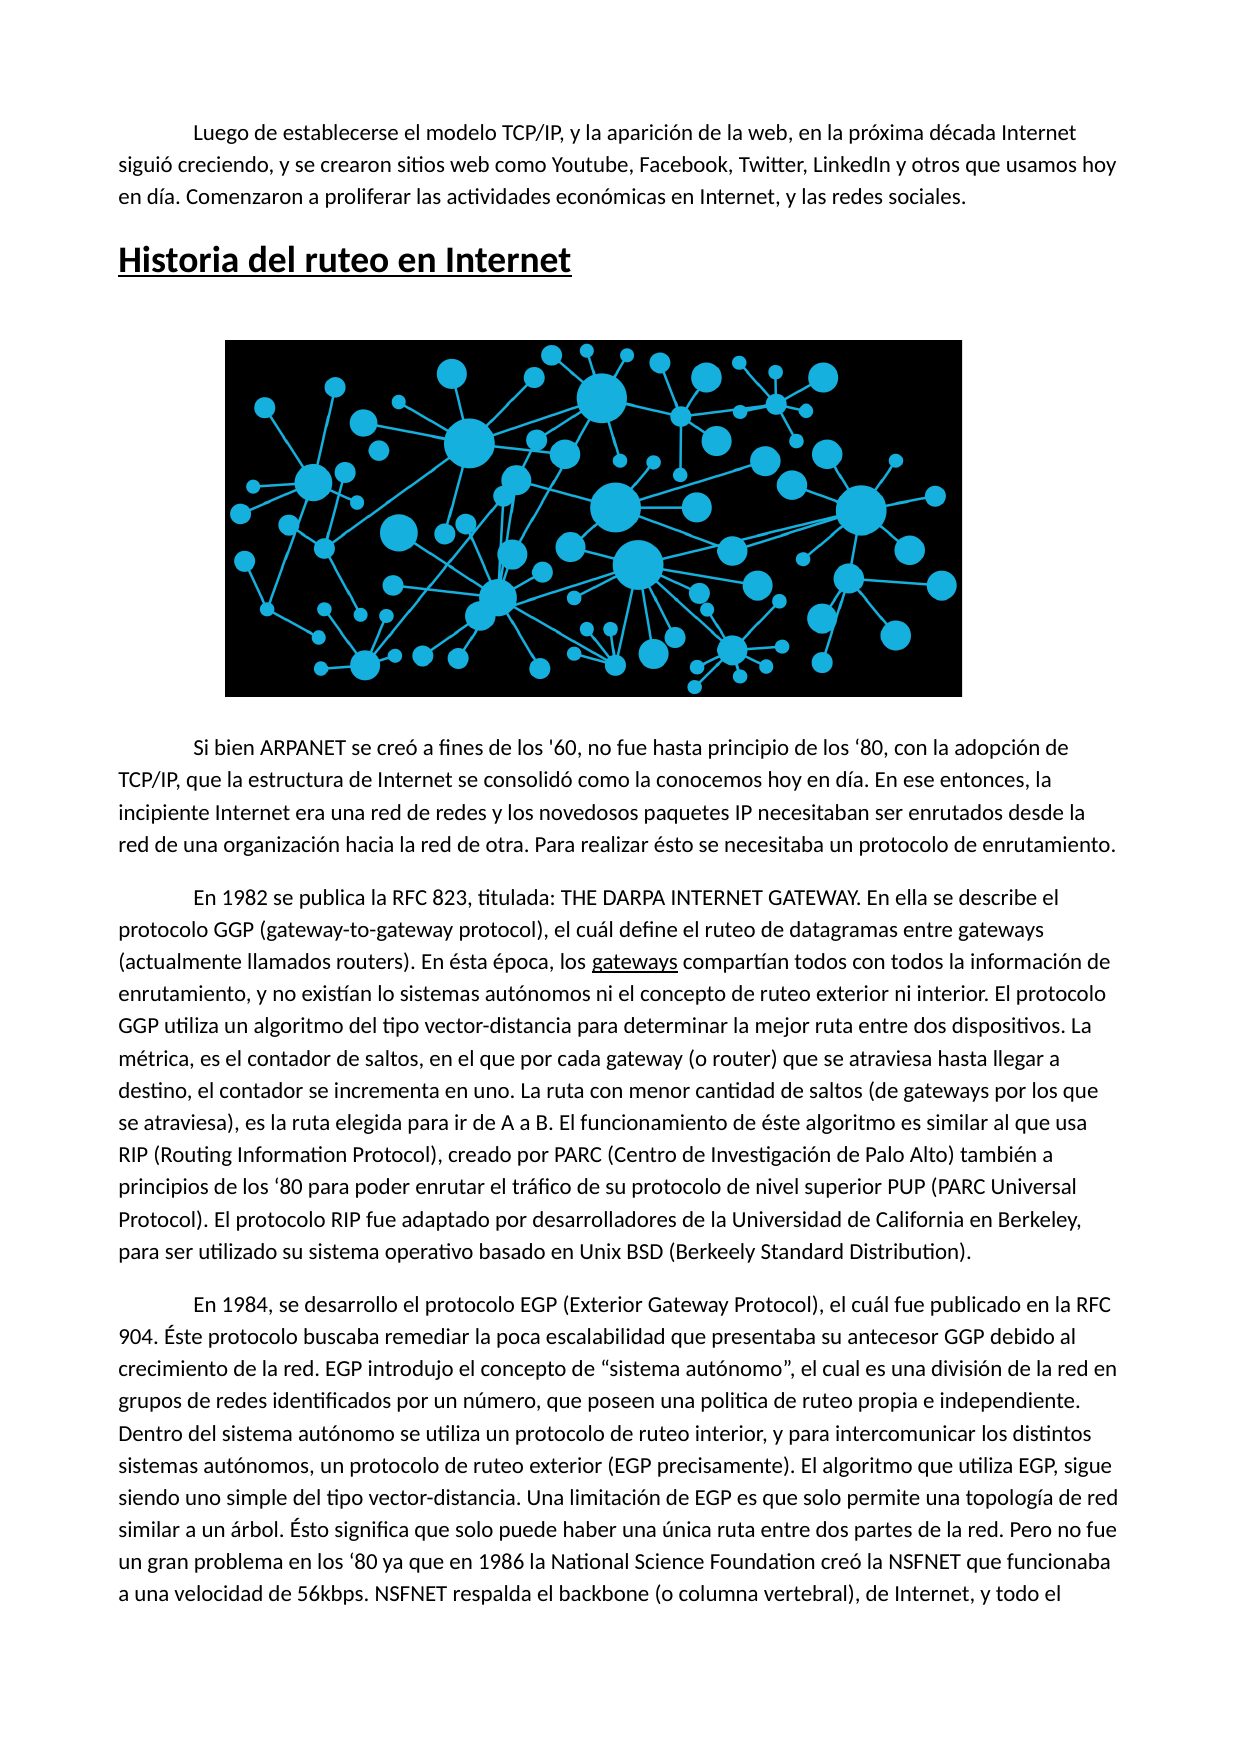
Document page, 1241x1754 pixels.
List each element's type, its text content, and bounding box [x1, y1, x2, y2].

text Si bien ARPANET se creó a fines de los '60, no fue hasta principio de los ‘80, con la adopción de TCP/IP, que la estructura de Internet se consolidó como la conocemos hoy en día. En ese entonces, la incipiente Internet era una red de redes y los novedosos paquetes IP necesitaban ser enrutados desde la red de una organización hacia la red de otra. Para realizar ésto se necesitaba un protocolo de enrutamiento. [118, 733, 1122, 858]
text Luego de establecerse el modelo TCP/IP, y la aparición de la web, en la próxima década Internet siguió creciendo, y se crearon sitios web como Youtube, Facebook, Twitter, LinkedIn y otros que usamos hoy en día. Comenzaron a proliferar las actividades económicas en Internet, y las redes sociales. [118, 118, 1122, 211]
picture [225, 340, 963, 697]
text En 1982 se publica la RFC 823, titulada: THE DARPA INTERNET GATEWAY. En ella se describe el protocolo GGP (gateway-to-gateway protocol), el cuál define el ruteo de datagramas entre gateways (actualmente llamados routers). En ésta época, los gateways compartían todos con todos la información de enrutamiento, y no existían lo sistemas autónomos ni el concepto de ruteo exterior ni interior. El protocolo GGP utiliza un algoritmo del tipo vector-distancia para determinar la mejor ruta entre dos dispositivos. La métrica, es el contador de saltos, en el que por cada gateway (o router) que se atraviesa hasta llegar a destino, el contador se incrementa en uno. La ruta con menor cantidad de saltos (de gateways por los que se atraviesa), es la ruta elegida para ir de A a B. El funcionamiento de éste algoritmo es similar al que usa RIP (Routing Information Protocol), creado por PARC (Centro de Investigación de Palo Alto) también a principios de los ‘80 para poder enrutar el tráfico de su protocolo de nivel superior PUP (PARC Universal Protocol). El protocolo RIP fue adaptado por desarrolladores de la Universidad de California en Berkeley, para ser utilizado su sistema operativo basado en Unix BSD (Berkeely Standard Distribution). [118, 883, 1122, 1265]
text En 1984, se desarrollo el protocolo EGP (Exterior Gateway Protocol), el cuál fue publicado en la RFC 904. Éste protocolo buscaba remediar la poca escalabilidad que presentaba su antecesor GGP debido al crecimiento de la red. EGP introdujo el concepto de “sistema autónomo”, el cual es una división de la red en grupos de redes identificados por un número, que poseen una politica de ruteo propia e independiente. Dentro del sistema autónomo se utiliza un protocolo de ruteo interior, y para intercomunicar los distintos sistemas autónomos, un protocolo de ruteo exterior (EGP precisamente). El algoritmo que utiliza EGP, sigue siendo uno simple del tipo vector-distancia. Una limitación de EGP es que solo permite una topología de red similar a un árbol. Ésto significa que solo puede haber una única ruta entre dos partes de la red. Pero no fue un gran problema en los ‘80 ya que en 1986 la National Science Foundation creó la NSFNET que funcionaba a una velocidad de 56kbps. NSFNET respalda el backbone (o columna vertebral), de Internet, y todo el [118, 1290, 1122, 1608]
text Historia del ruteo en Internet [118, 236, 1122, 281]
